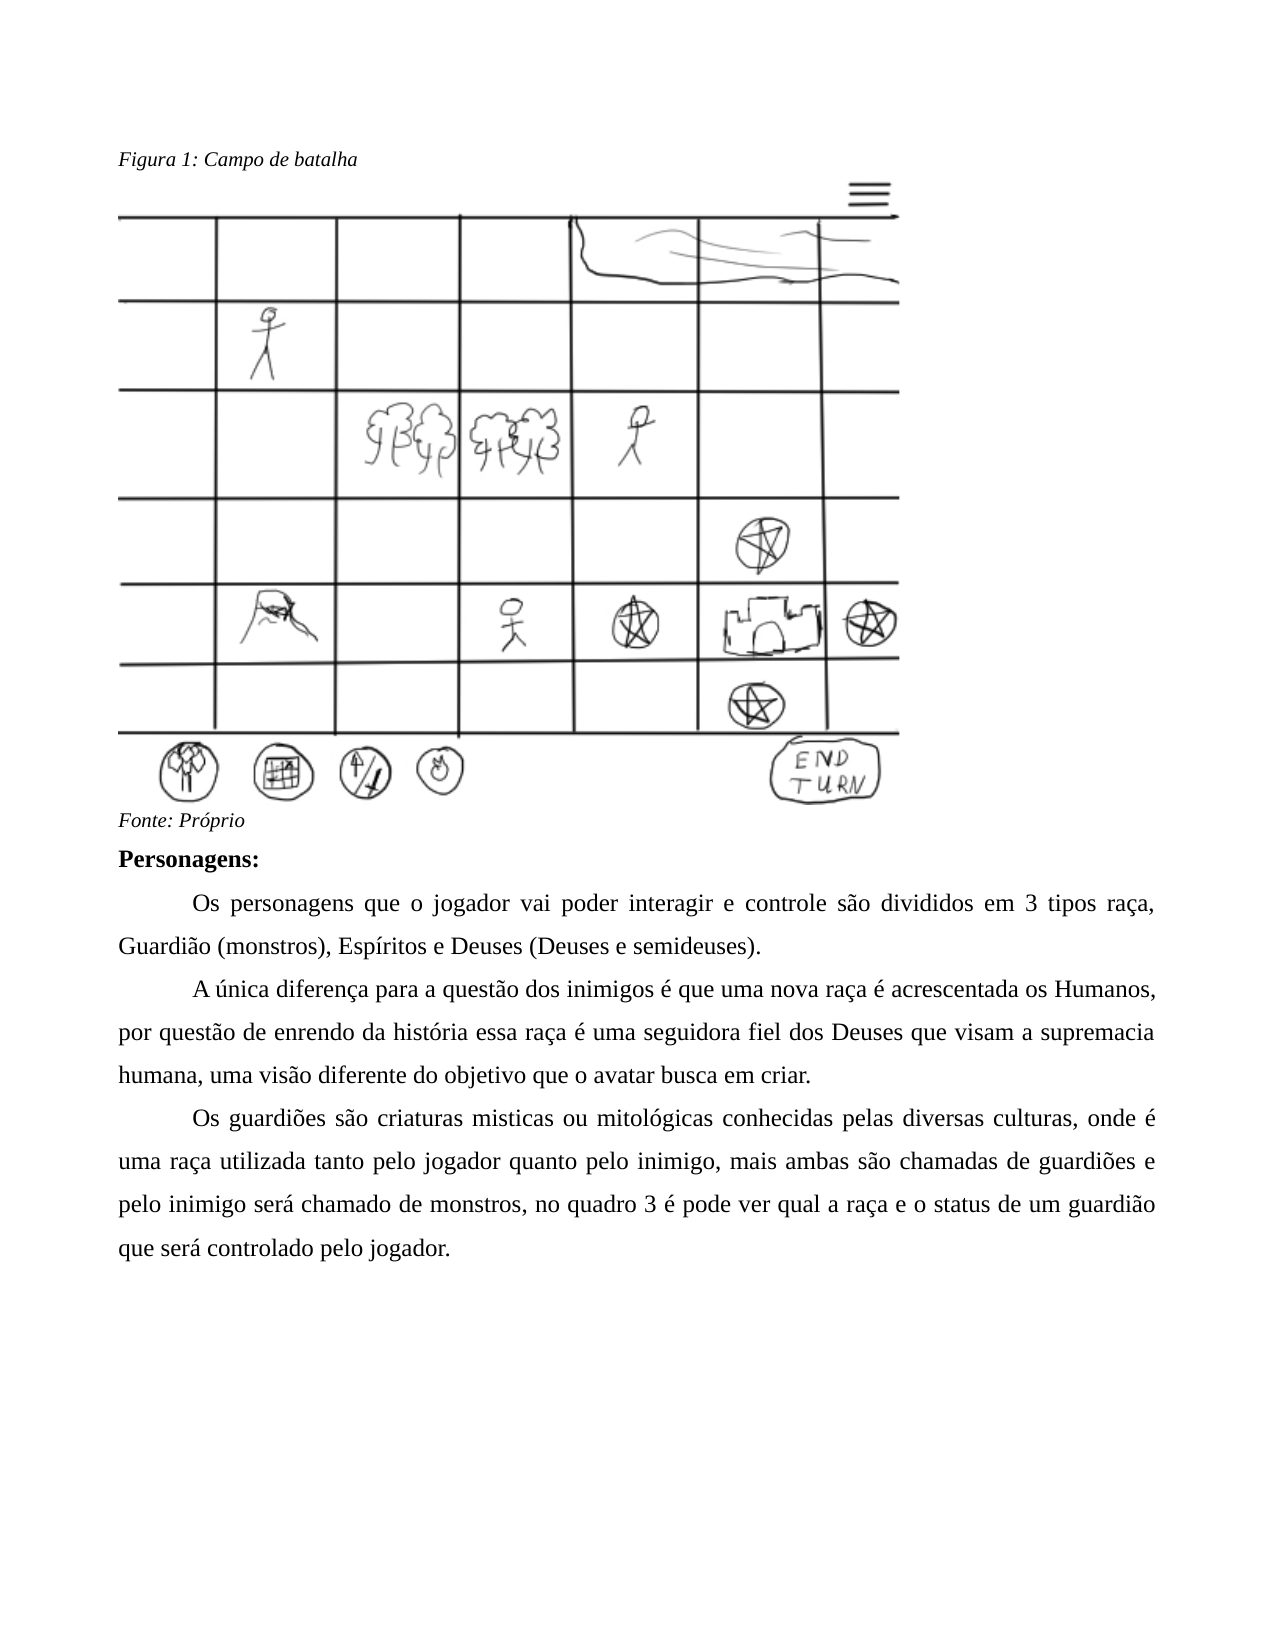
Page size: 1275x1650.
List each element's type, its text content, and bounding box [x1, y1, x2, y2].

text Os personagens que o jogador vai poder interagir e controle são divididos em 3 tipos raça, Guardião (monstros), Espíritos e Deuses (Deuses e semideuses). [118, 888, 1157, 959]
picture [118, 179, 900, 805]
text Fonte: Próprio [118, 184, 1122, 833]
text A única diferença para a questão dos inimigos é que uma nova raça é acrescentada os Humanos, por questão de enrendo da história essa raça é uma seguidora fiel dos Deuses que visam a supremacia humana, uma visão diferente do objetivo que o avatar busca em criar. [118, 974, 1157, 1089]
text [118, 833, 1122, 844]
text Personagens: [118, 161, 1157, 873]
text Figura 1: Campo de batalha [118, 143, 1122, 184]
text Os guardiões são criaturas misticas ou mitológicas conhecidas pelas diversas culturas, onde é uma raça utilizada tanto pelo jogador quanto pelo inimigo, mais ambas são chamadas de guardiões e pelo inimigo será chamado de monstros, no quadro 3 é pode ver qual a raça e o status de um guardião que será controlado pelo jogador. [118, 1103, 1157, 1261]
